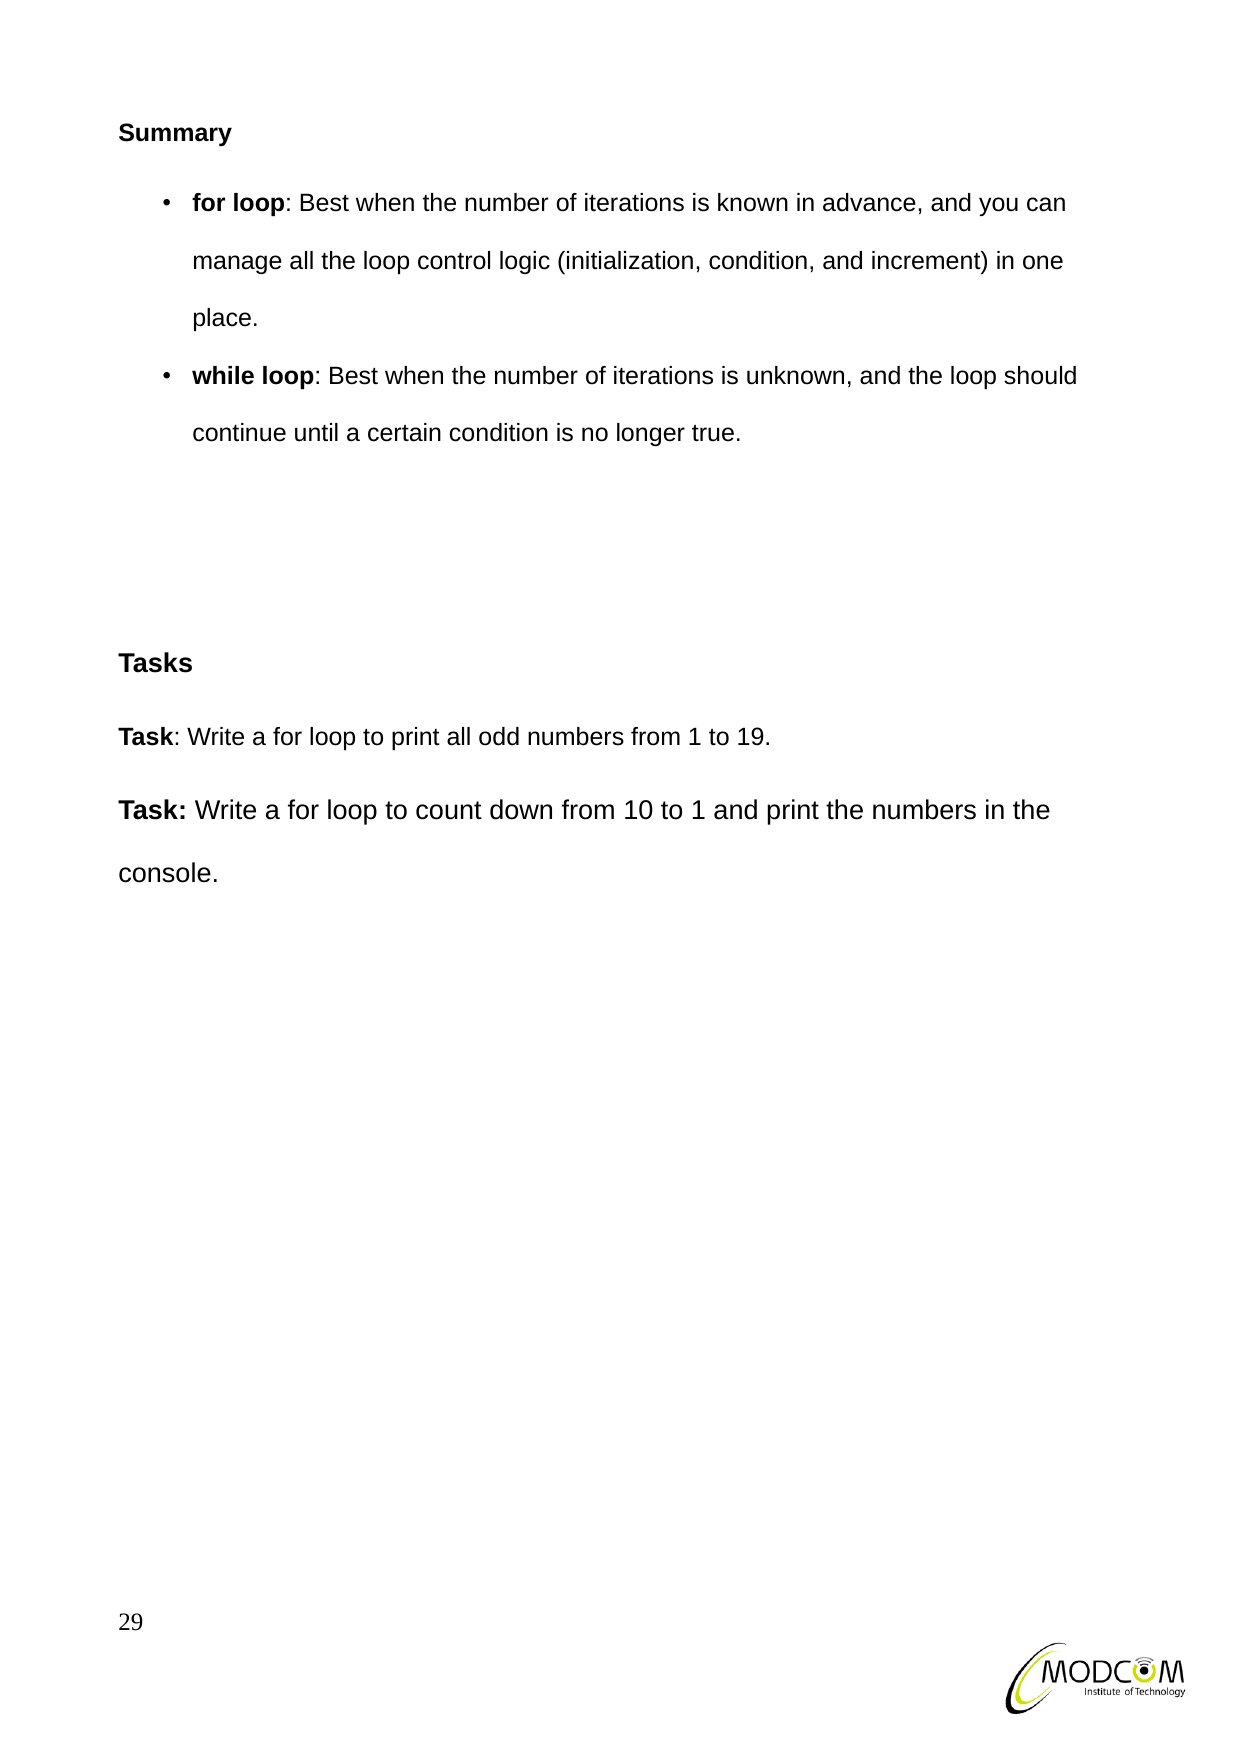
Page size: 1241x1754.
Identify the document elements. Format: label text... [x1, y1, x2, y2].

subtitle Tasks [118, 647, 1122, 678]
text Task: Write a for loop to print all odd numbers from 1 to 19. [118, 722, 1122, 751]
text Task: Write a for loop to count down from 10 to 1 and print the numbers in the console. [118, 794, 1122, 888]
list while loop: Best when the number of iterations is unknown, and the loop should continue until a certain condition is no longer true. [162, 361, 1122, 447]
list for loop: Best when the number of iterations is known in advance, and you can manage all the loop control logic (initialization, condition, and increment) in one place. [162, 188, 1122, 332]
subtitle Summary [118, 118, 1122, 147]
picture [997, 1626, 1191, 1718]
